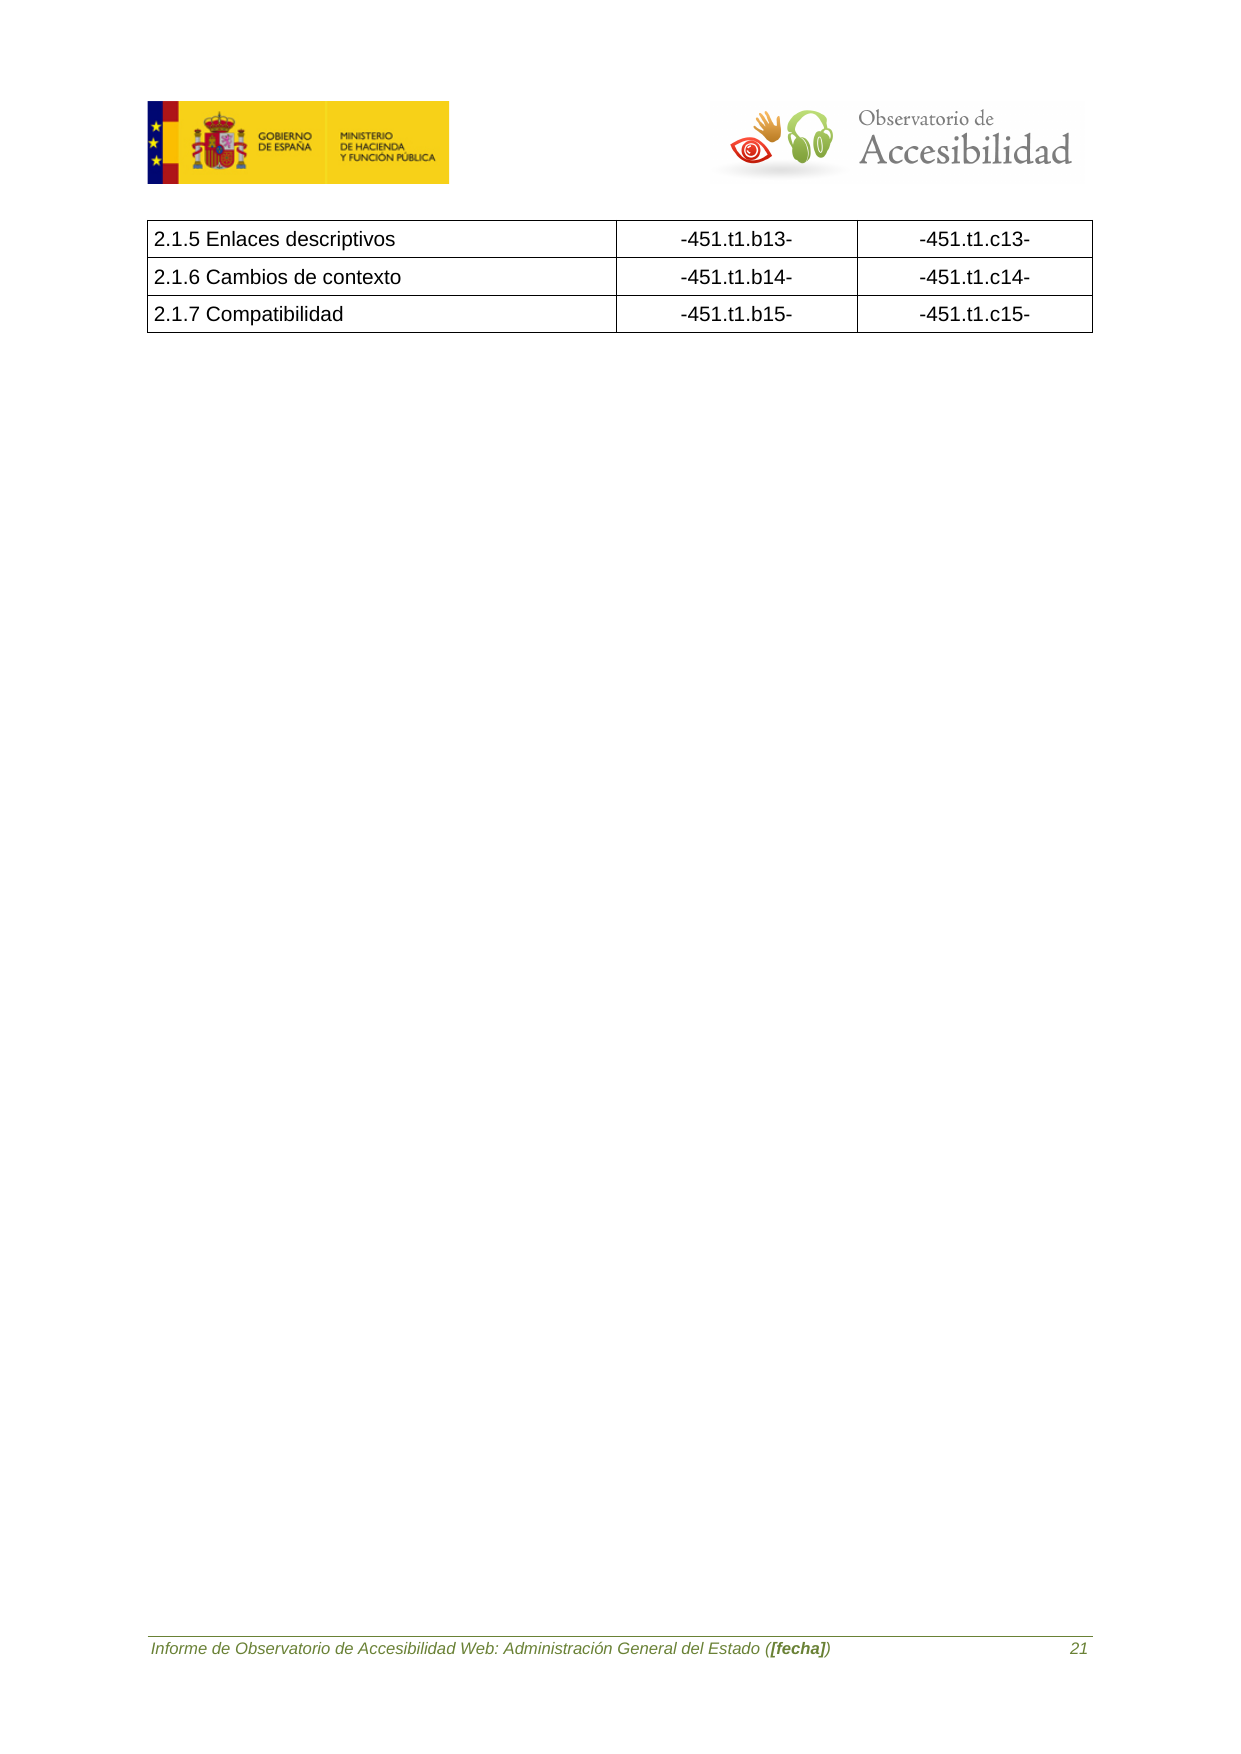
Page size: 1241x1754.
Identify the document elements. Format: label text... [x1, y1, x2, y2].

table_cell -451.t1.b14- [617, 258, 857, 295]
picture [147, 101, 450, 184]
table_cell -451.t1.b13- [617, 221, 857, 257]
table_cell 2.1.6 Cambios de contexto [148, 258, 616, 295]
table_cell -451.t1.c14- [858, 258, 1092, 295]
table_cell -451.t1.c13- [858, 221, 1092, 257]
picture [710, 101, 1086, 184]
table_cell 2.1.7 Compatibilidad [148, 296, 616, 332]
table_cell -451.t1.c15- [858, 296, 1092, 332]
table_cell -451.t1.b15- [617, 296, 857, 332]
table_cell 2.1.5 Enlaces descriptivos [148, 221, 616, 257]
